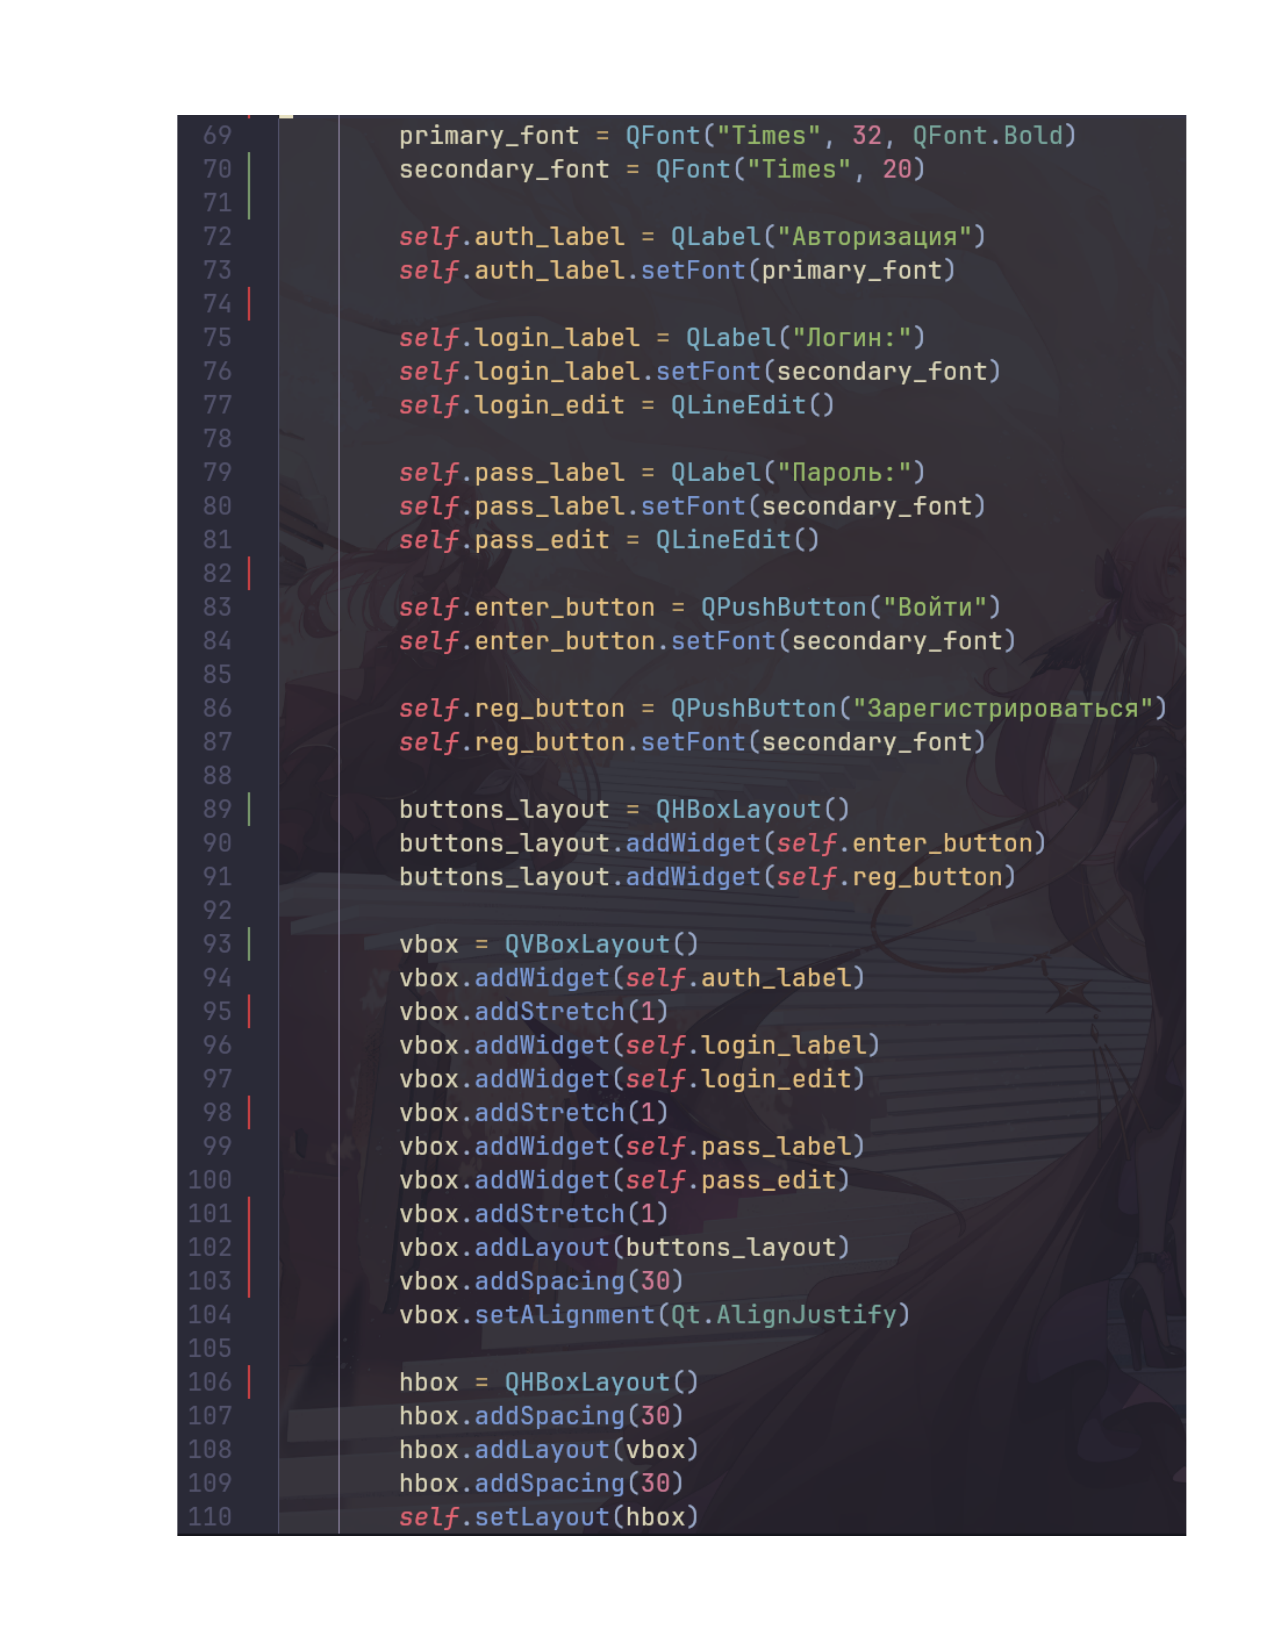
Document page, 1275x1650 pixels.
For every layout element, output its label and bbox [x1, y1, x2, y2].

picture [177, 115, 1187, 1536]
